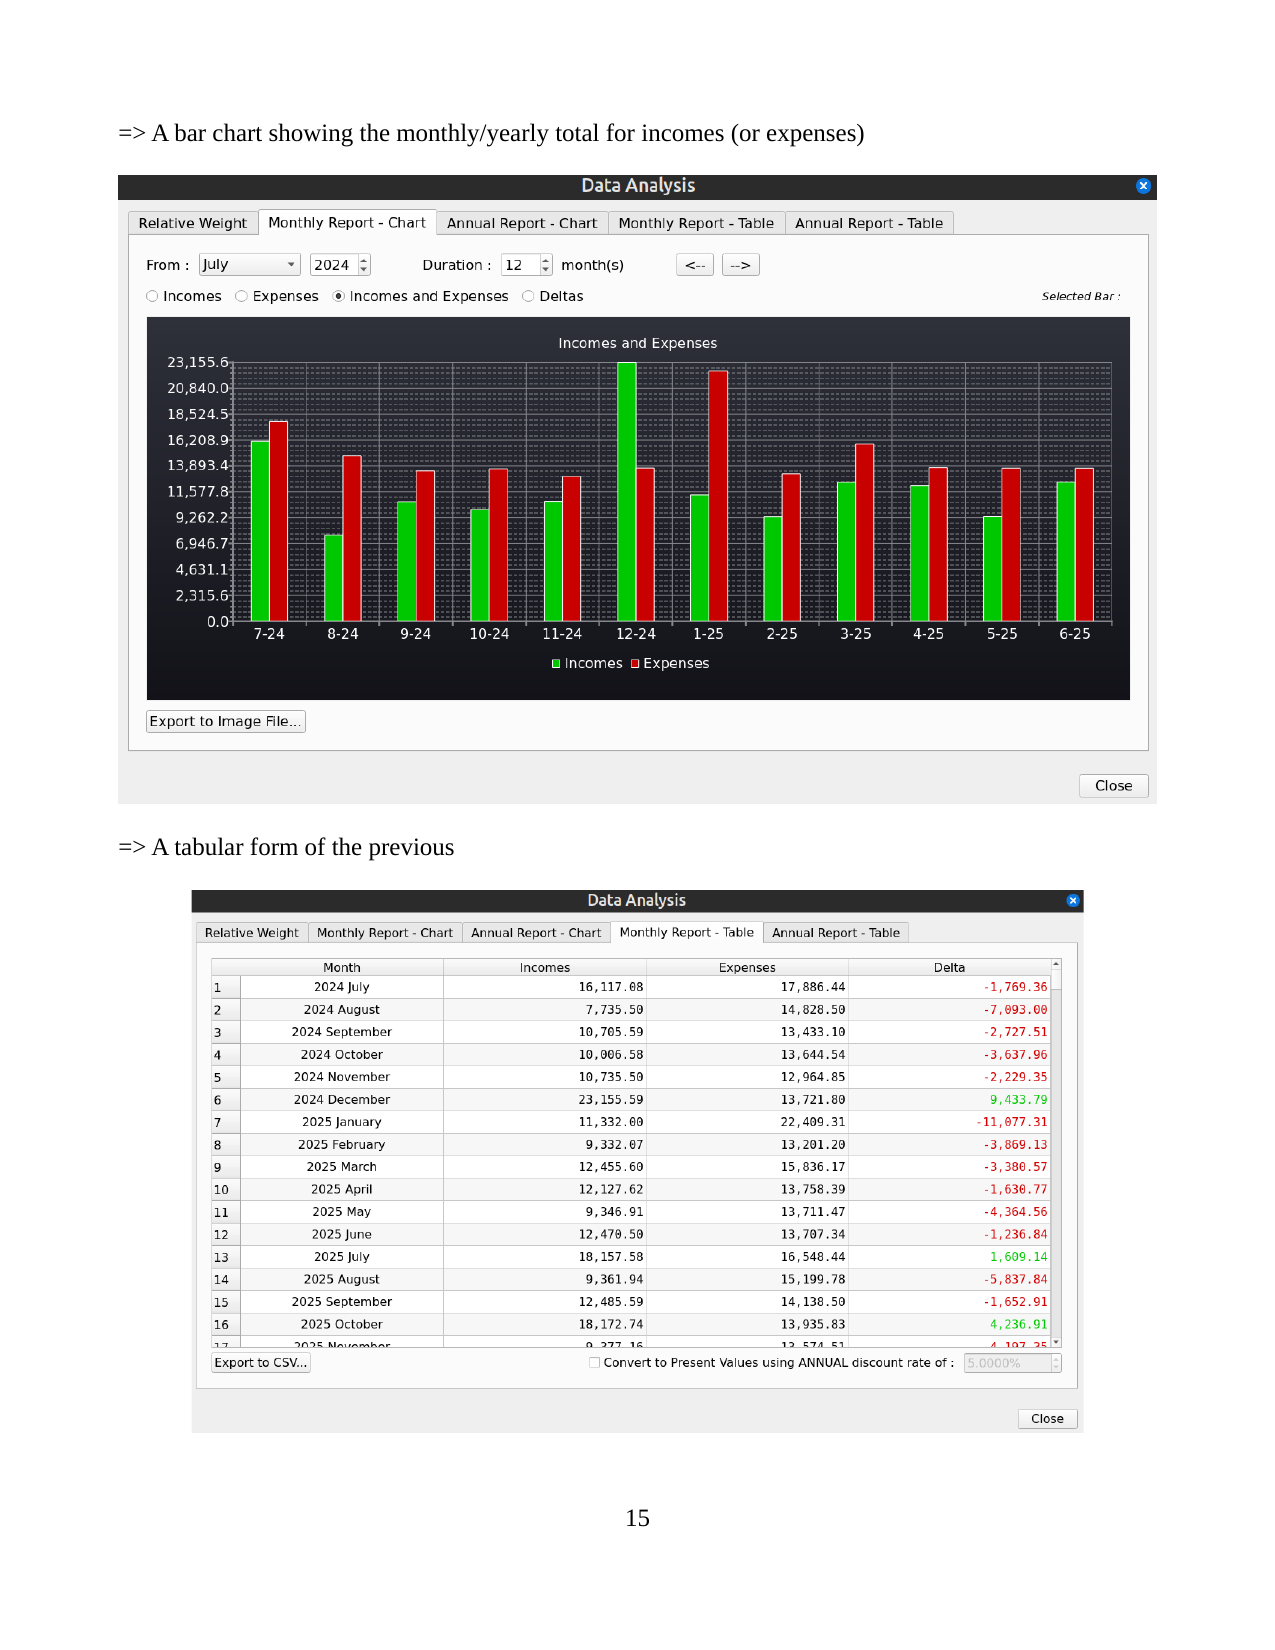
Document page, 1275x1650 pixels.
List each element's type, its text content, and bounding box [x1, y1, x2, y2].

text => A tabular form of the previous [118, 832, 1157, 861]
picture [118, 175, 1157, 804]
text => A bar chart showing the monthly/yearly total for incomes (or expenses) [118, 118, 1157, 147]
picture [191, 890, 1084, 1433]
